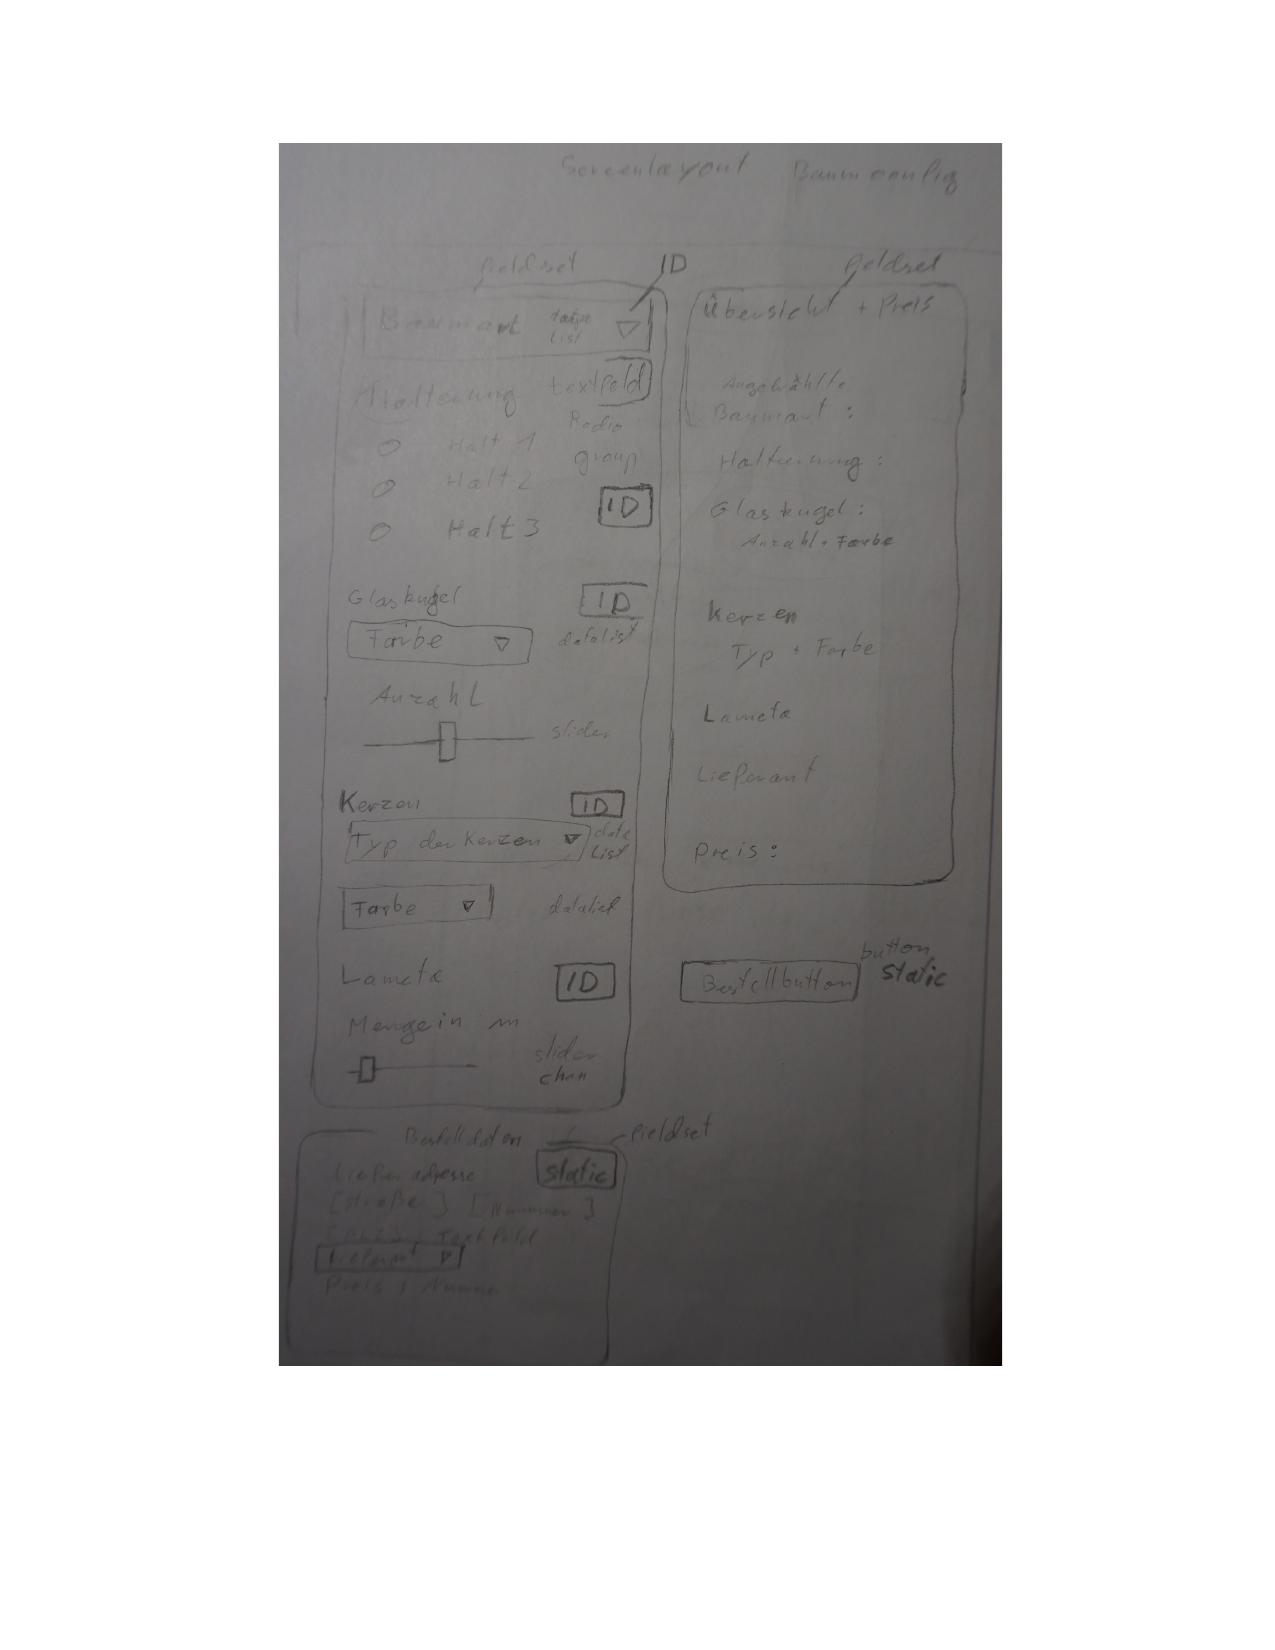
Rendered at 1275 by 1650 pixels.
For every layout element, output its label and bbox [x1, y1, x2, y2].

picture [278, 143, 1003, 1366]
